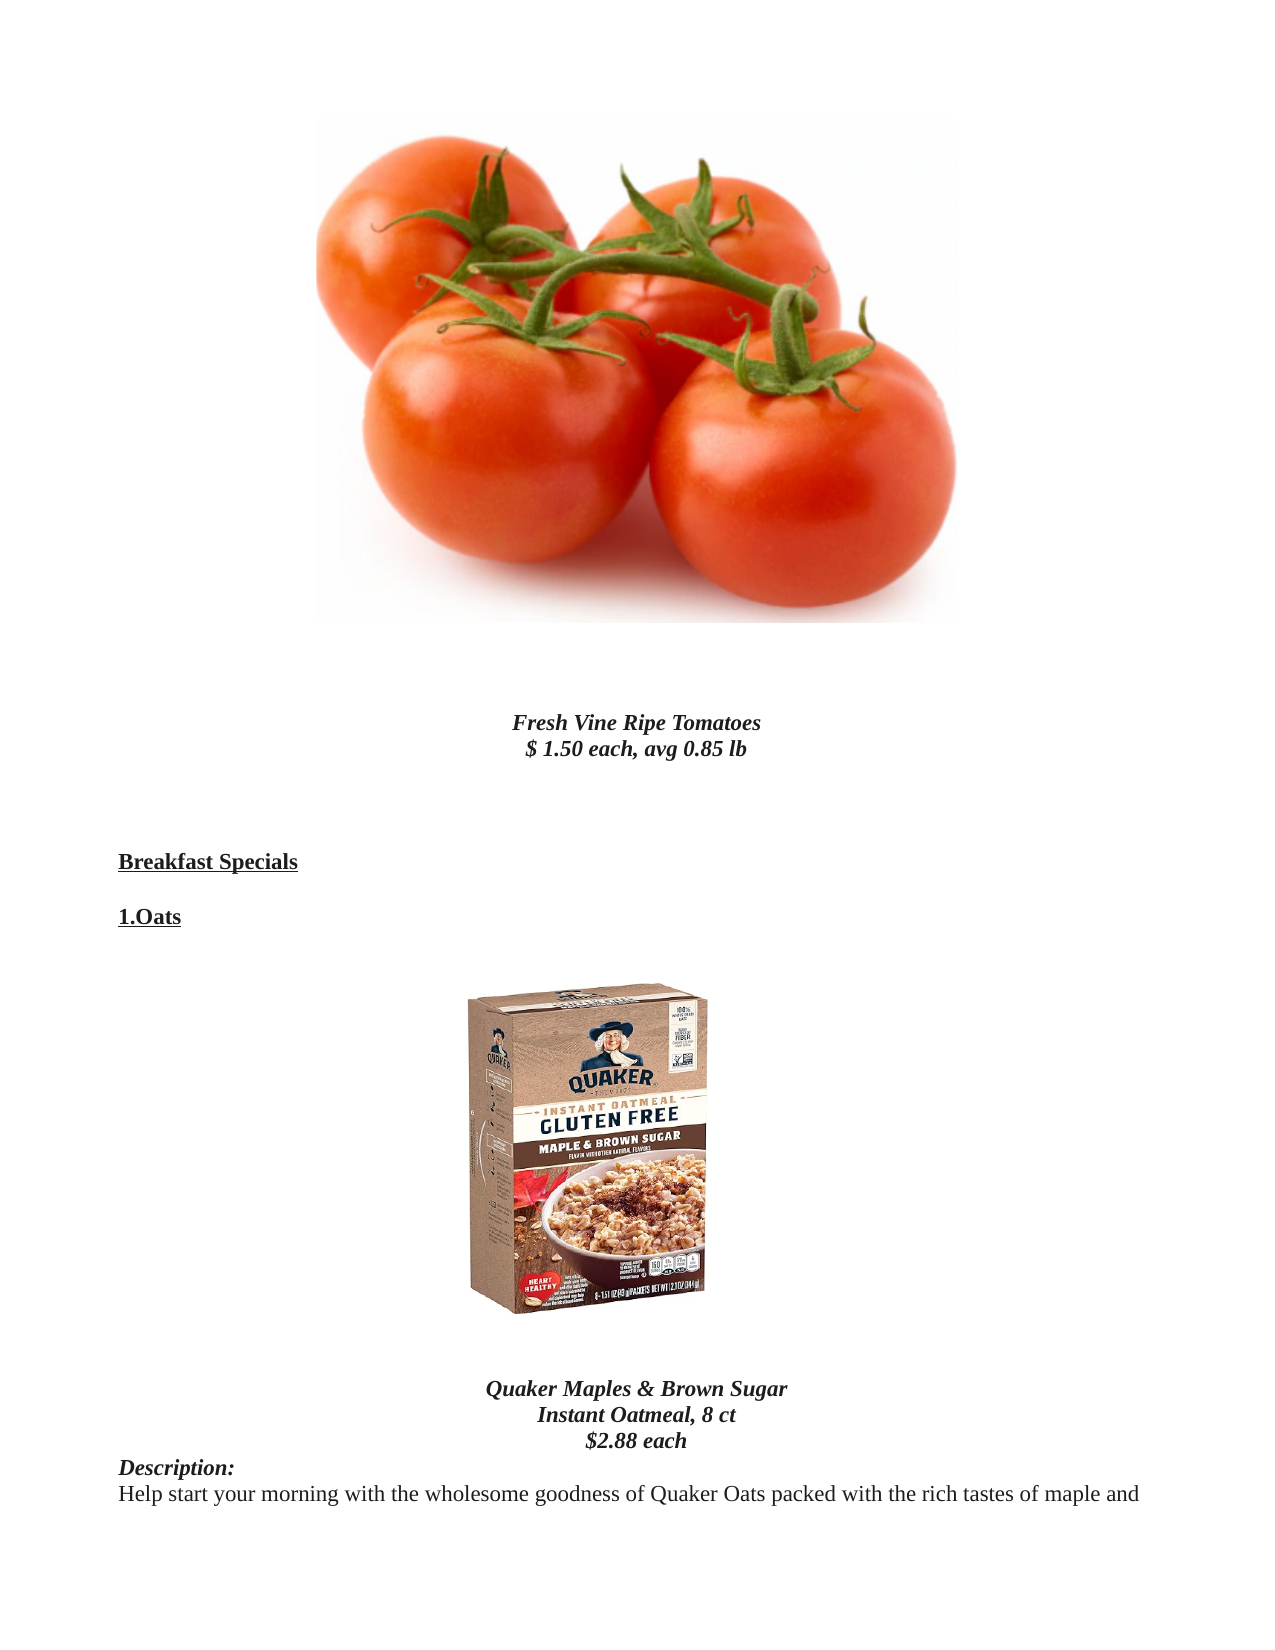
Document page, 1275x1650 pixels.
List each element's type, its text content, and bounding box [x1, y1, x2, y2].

text $ 1.50 each, avg 0.85 lb [118, 735, 1157, 761]
text 1.Oats [118, 903, 1157, 929]
text Instant Oatmeal, 8 ct [118, 1401, 1157, 1427]
picture [316, 118, 959, 623]
text $2.88 each [118, 1427, 1157, 1454]
text Description: [118, 1454, 1157, 1480]
text Fresh Vine Ripe Tomatoes [118, 709, 1157, 735]
text Quaker Maples & Brown Sugar [118, 1374, 1157, 1401]
text Help start your morning with the wholesome goodness of Quaker Oats packed with the rich tastes of maple and [118, 1480, 1157, 1506]
picture [461, 981, 718, 1317]
text Breakfast Specials [118, 848, 1157, 874]
